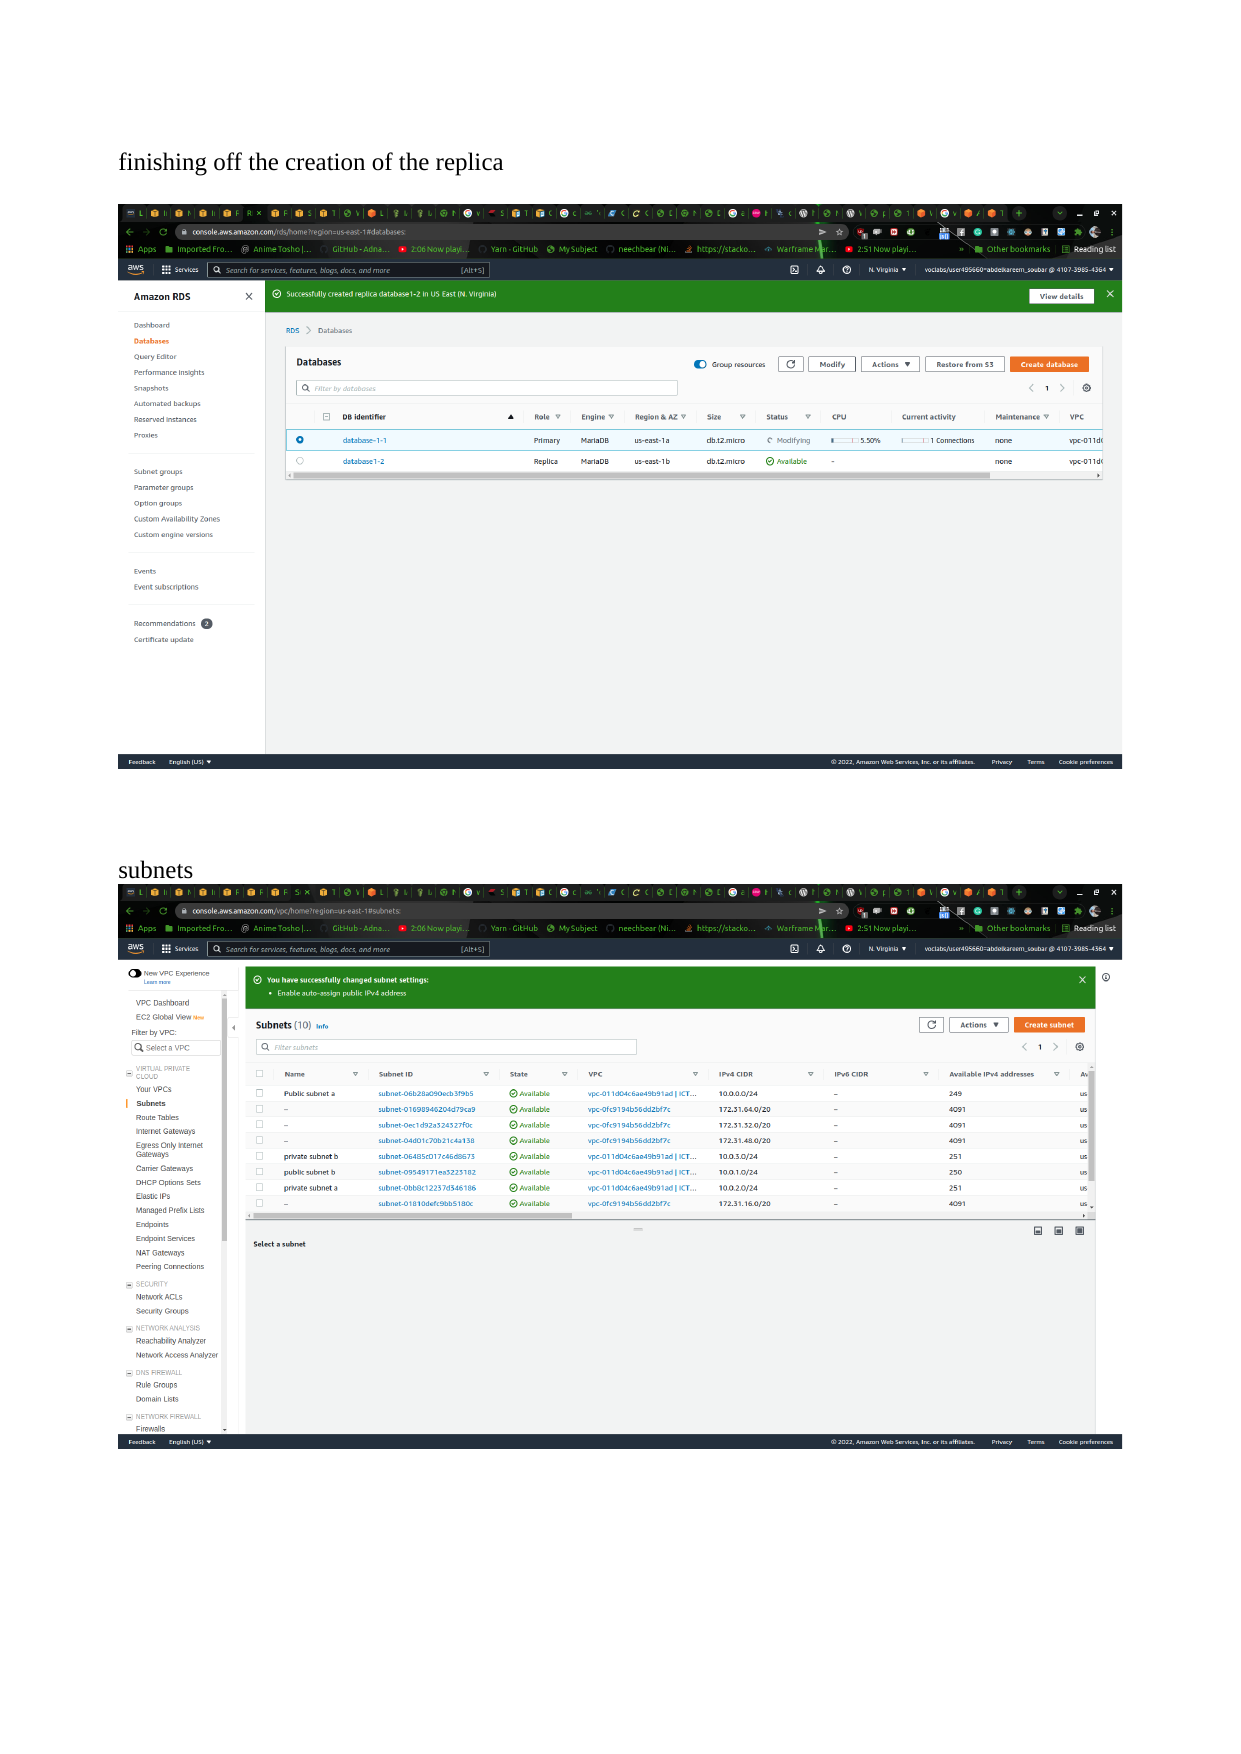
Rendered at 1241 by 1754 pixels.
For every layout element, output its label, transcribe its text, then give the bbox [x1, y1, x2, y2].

picture [118, 204, 1123, 769]
text subnets [118, 855, 1122, 884]
picture [118, 884, 1123, 1449]
text finishing off the creation of the replica [118, 147, 1122, 176]
